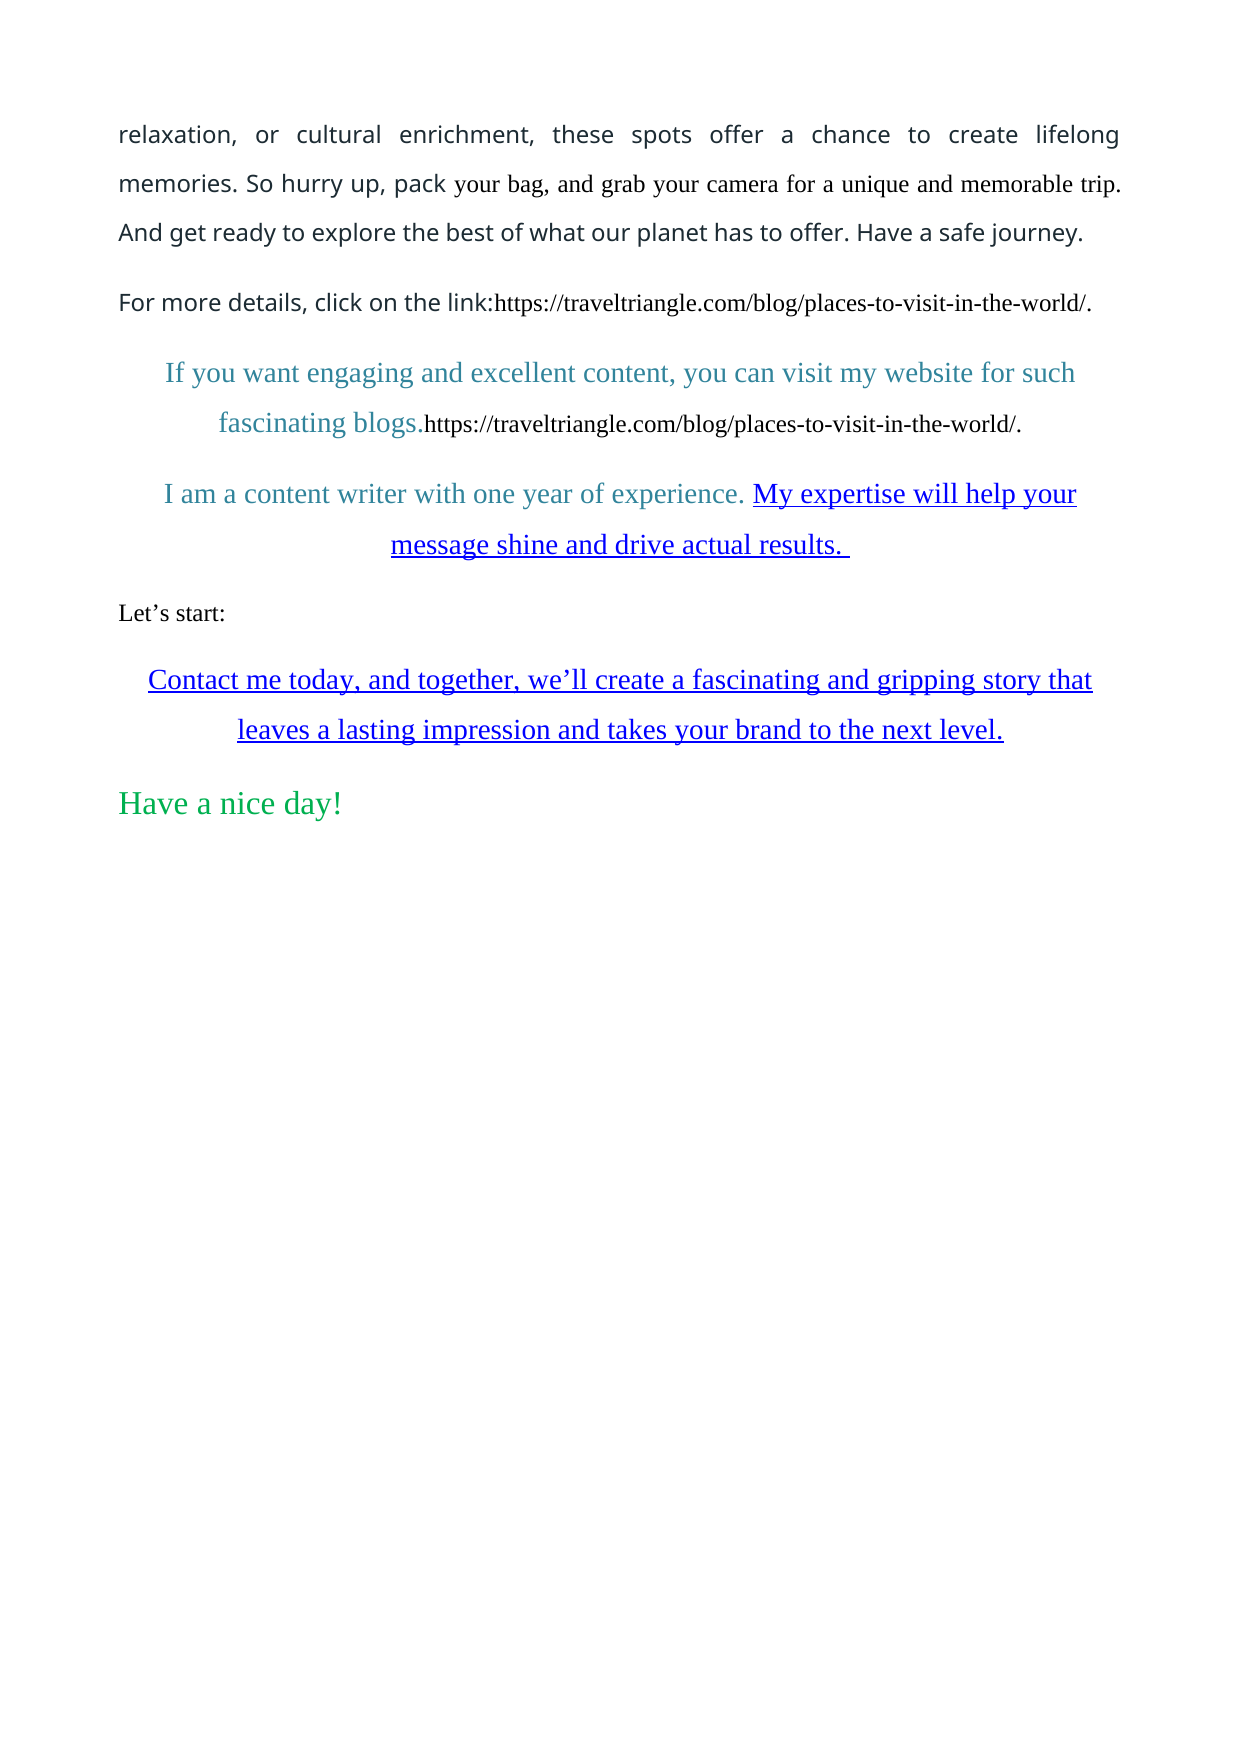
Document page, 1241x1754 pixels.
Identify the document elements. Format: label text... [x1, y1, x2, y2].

text I am a content writer with one year of experience. My expertise will help your message shine and drive actual results. [118, 477, 1122, 561]
text Let’s start: [118, 598, 1122, 627]
text If you want engaging and excellent content, you can visit my website for such fascinating blogs.https://traveltriangle.com/blog/places-to-visit-in-the-world/. [118, 355, 1122, 439]
text Have a nice day! [118, 783, 1122, 822]
text Contact me today, and together, we’ll create a fascinating and gripping story that leaves a lasting impression and takes your brand to the next level. [118, 662, 1122, 746]
text relaxation, or cultural enrichment, these spots offer a chance to create lifelong memories. So hurry up, pack your bag, and grab your camera for a unique and memorable trip. And get ready to explore the best of what our planet has to offer. Have a safe journey. [118, 118, 1122, 248]
text For more details, click on the link:https://traveltriangle.com/blog/places-to-visit-in-the-world/. [118, 286, 1122, 318]
